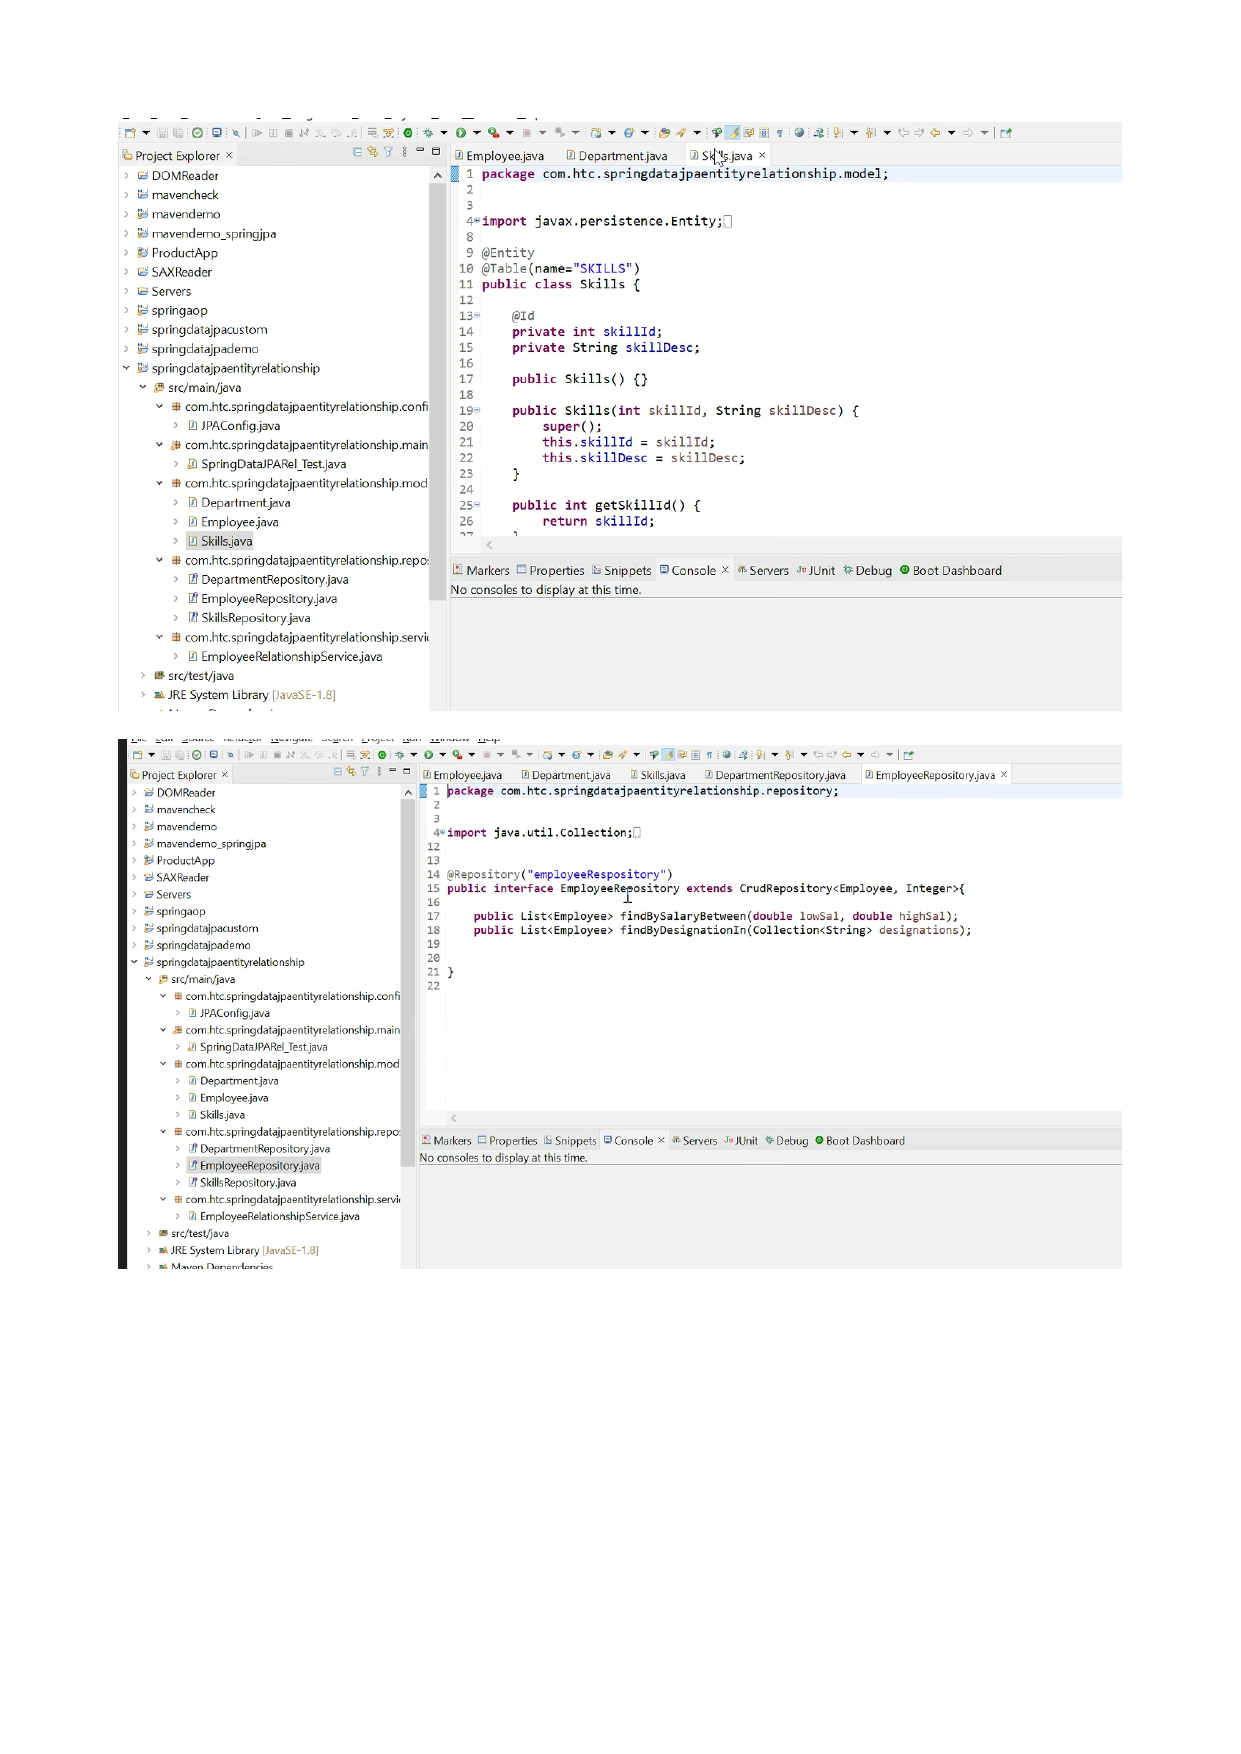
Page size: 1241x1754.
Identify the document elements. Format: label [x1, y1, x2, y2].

picture [118, 739, 1123, 1269]
picture [118, 118, 1123, 711]
